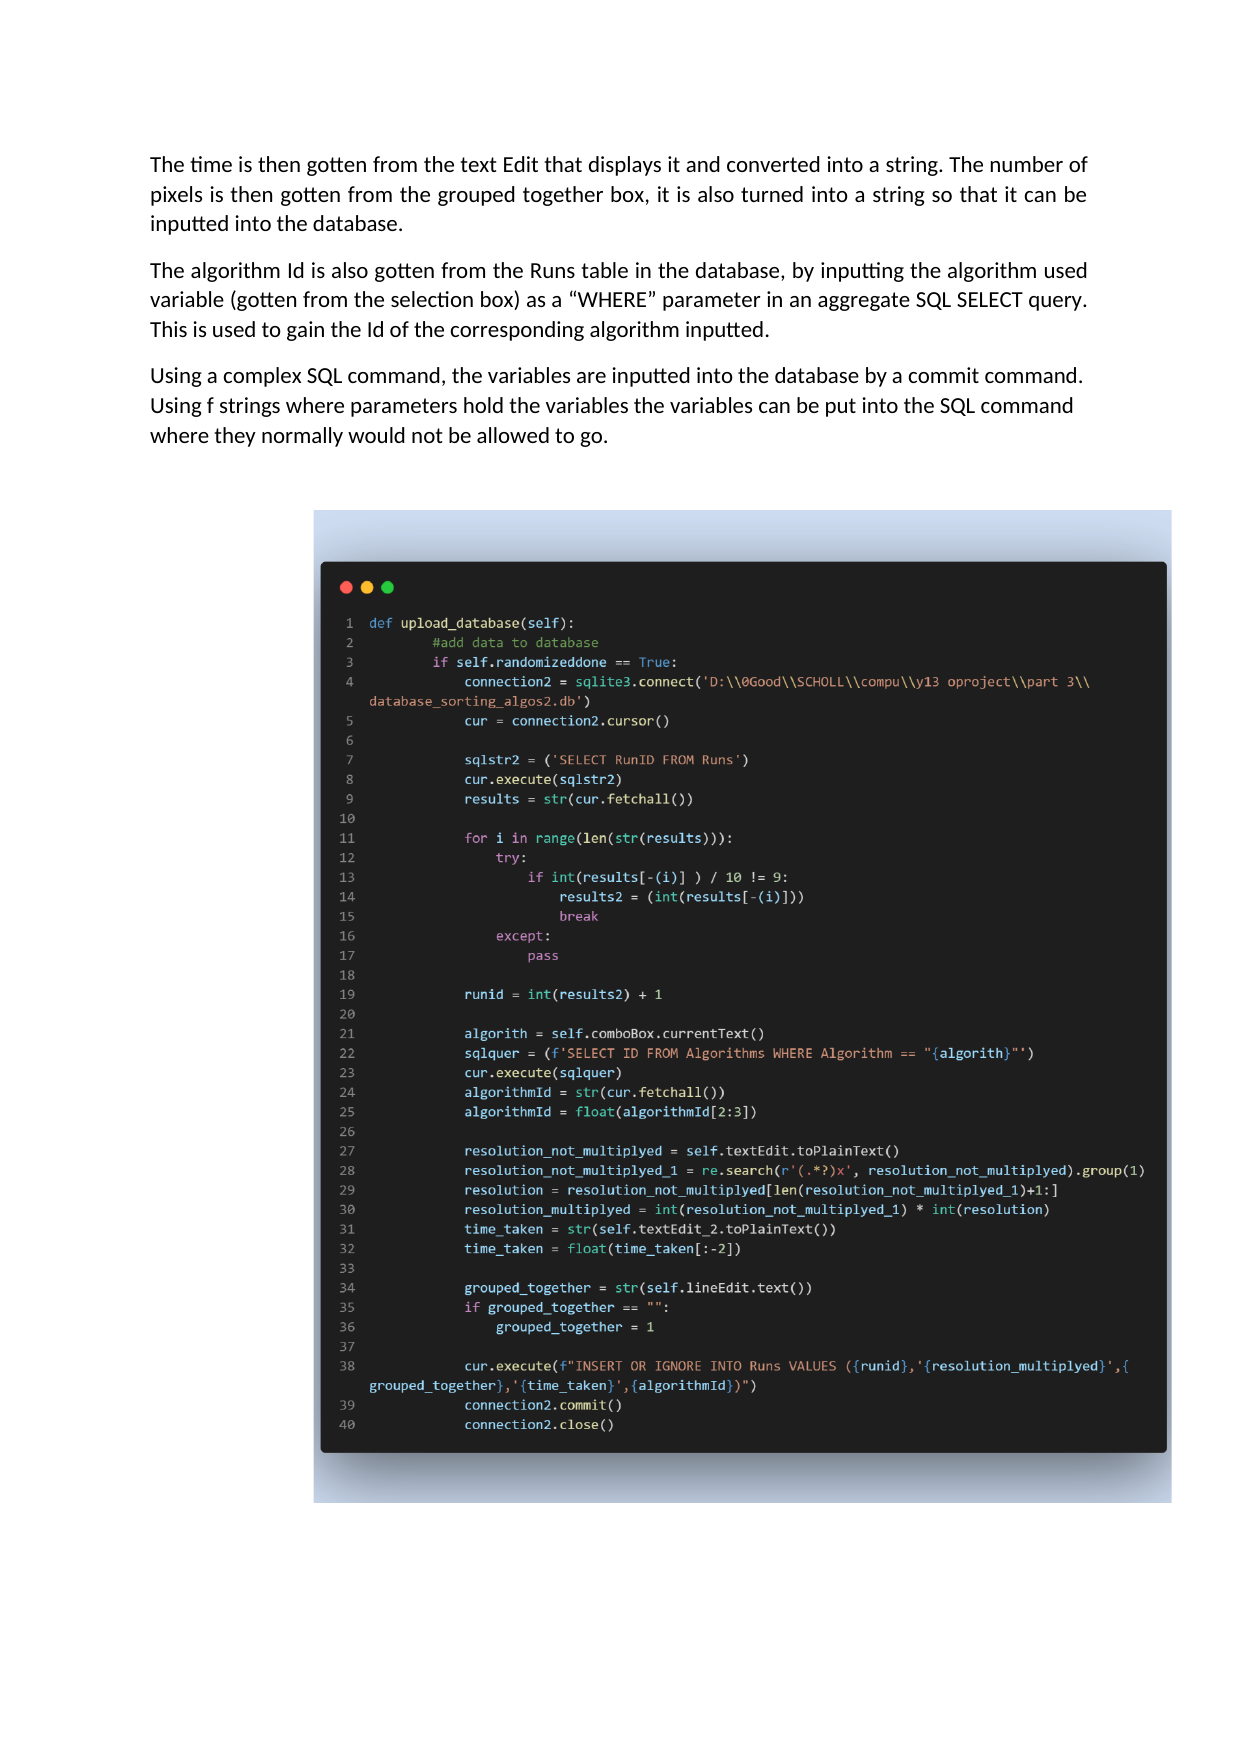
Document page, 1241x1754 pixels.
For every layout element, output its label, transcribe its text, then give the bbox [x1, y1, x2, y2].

text The time is then gotten from the text Edit that displays it and converted into a string. The number of pixels is then gotten from the grouped together box, it is also turned into a string so that it can be inputted into the database. [150, 150, 1090, 237]
text The algorithm Id is also gotten from the Runs table in the database, by inputting the algorithm used variable (gotten from the selection box) as a “WHERE” parameter in an aggregate SQL SELECT query. This is used to gain the Id of the corresponding algorithm inputted. [150, 256, 1090, 343]
text Using a complex SQL command, the variables are inputted into the database by a commit command. Using f strings where parameters hold the variables the variables can be put into the SQL command where they normally would not be allowed to go. [150, 361, 1090, 449]
